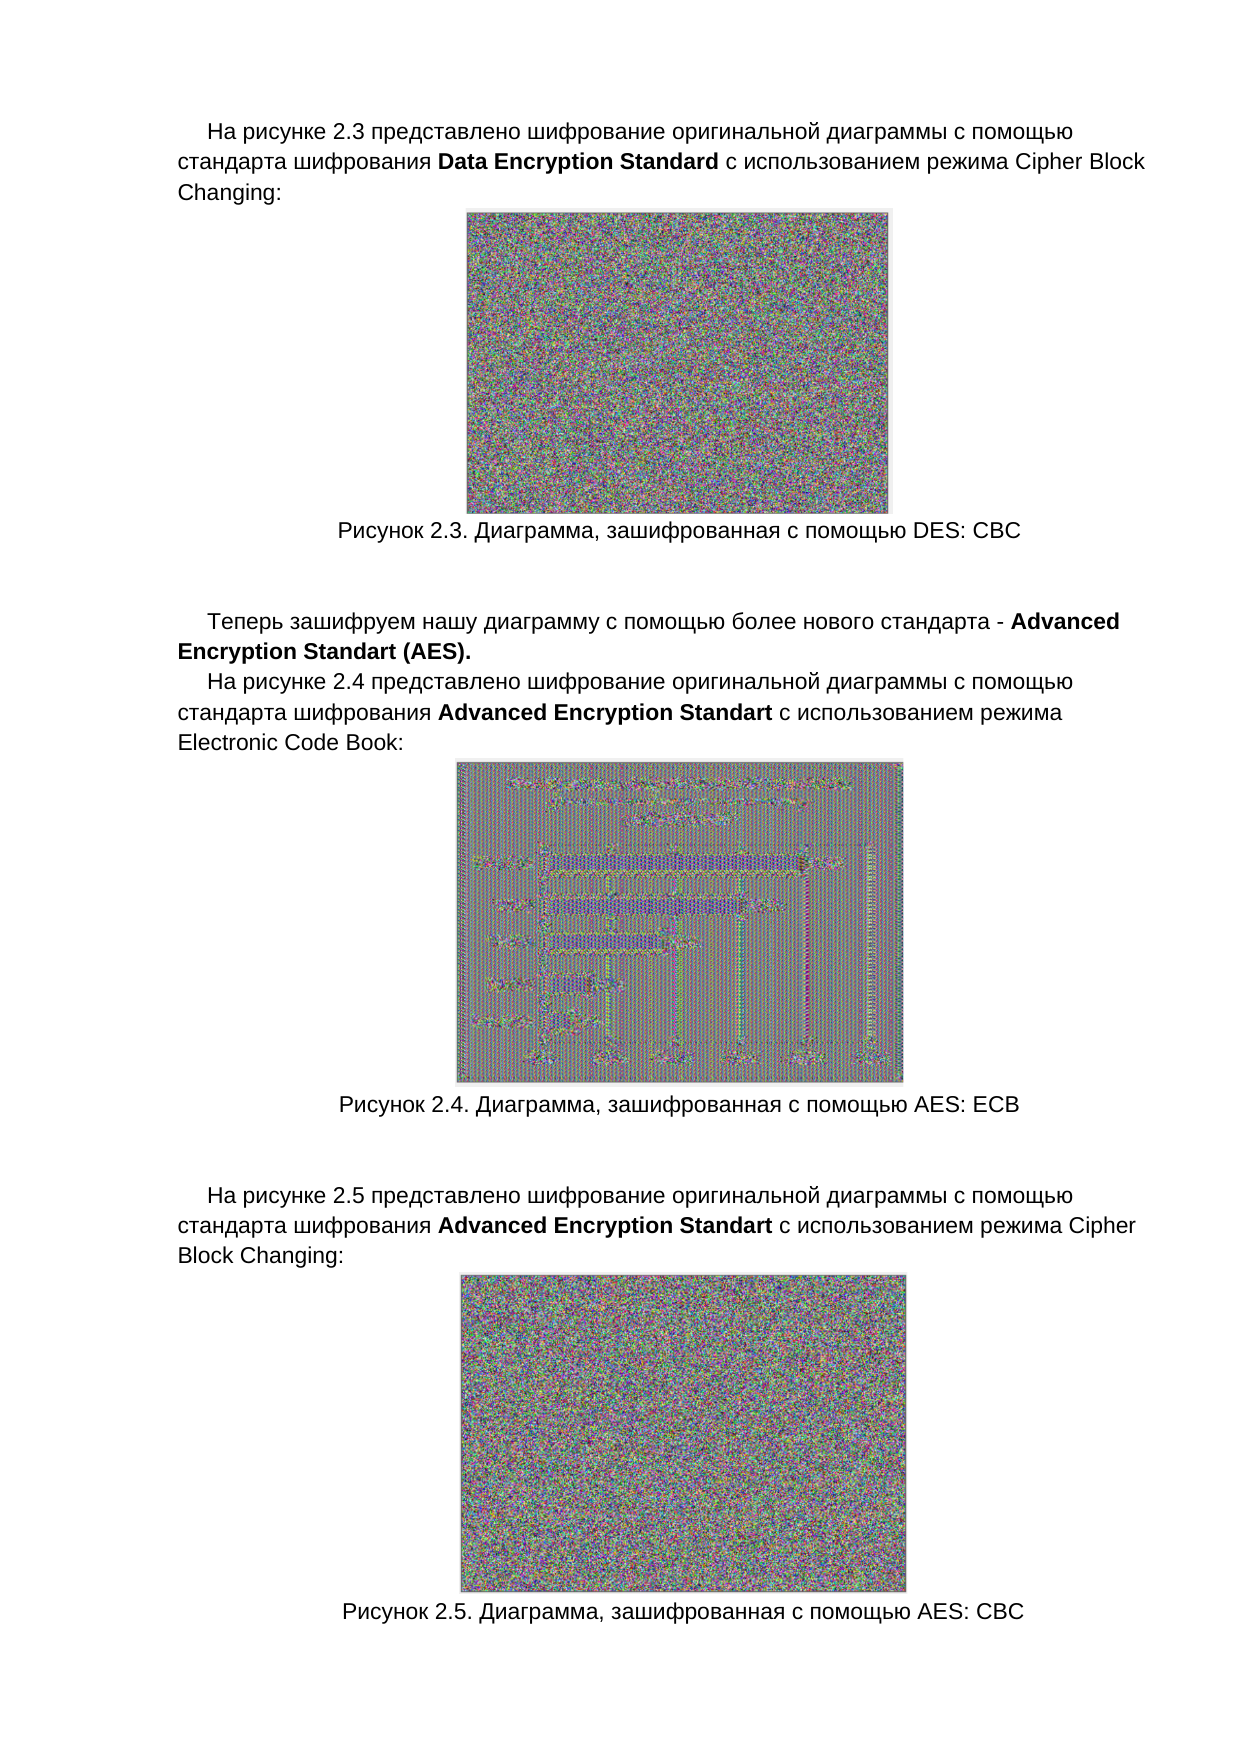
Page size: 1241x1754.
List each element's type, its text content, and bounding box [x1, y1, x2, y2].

text Рисунок 2.5. Диаграмма, зашифрованная с помощью AES: CBC [215, 1598, 1152, 1624]
text На рисунке 2.5 представлено шифрование оригинальной диаграммы с помощью стандарта шифрования Advanced Encryption Standart с использованием режима Cipher Block Changing: [177, 1182, 1152, 1268]
text Рисунок 2.3. Диаграмма, зашифрованная с помощью DES: CBC [177, 517, 1152, 544]
text На рисунке 2.3 представлено шифрование оригинальной диаграммы с помощью стандарта шифрования Data Encryption Standard с использованием режима Cipher Block Changing: [177, 118, 1152, 205]
text Рисунок 2.4. Диаграмма, зашифрованная с помощью AES: ECB [177, 1091, 1152, 1117]
text На рисунке 2.4 представлено шифрование оригинальной диаграммы с помощью стандарта шифрования Advanced Encryption Standart с использованием режима Electronic Code Book: [177, 668, 1152, 755]
picture [455, 758, 904, 1087]
picture [465, 208, 893, 514]
text Теперь зашифруем нашу диаграмму с помощью более нового стандарта - Advanced Encryption Standart (AES). [177, 608, 1152, 664]
picture [459, 1272, 908, 1594]
